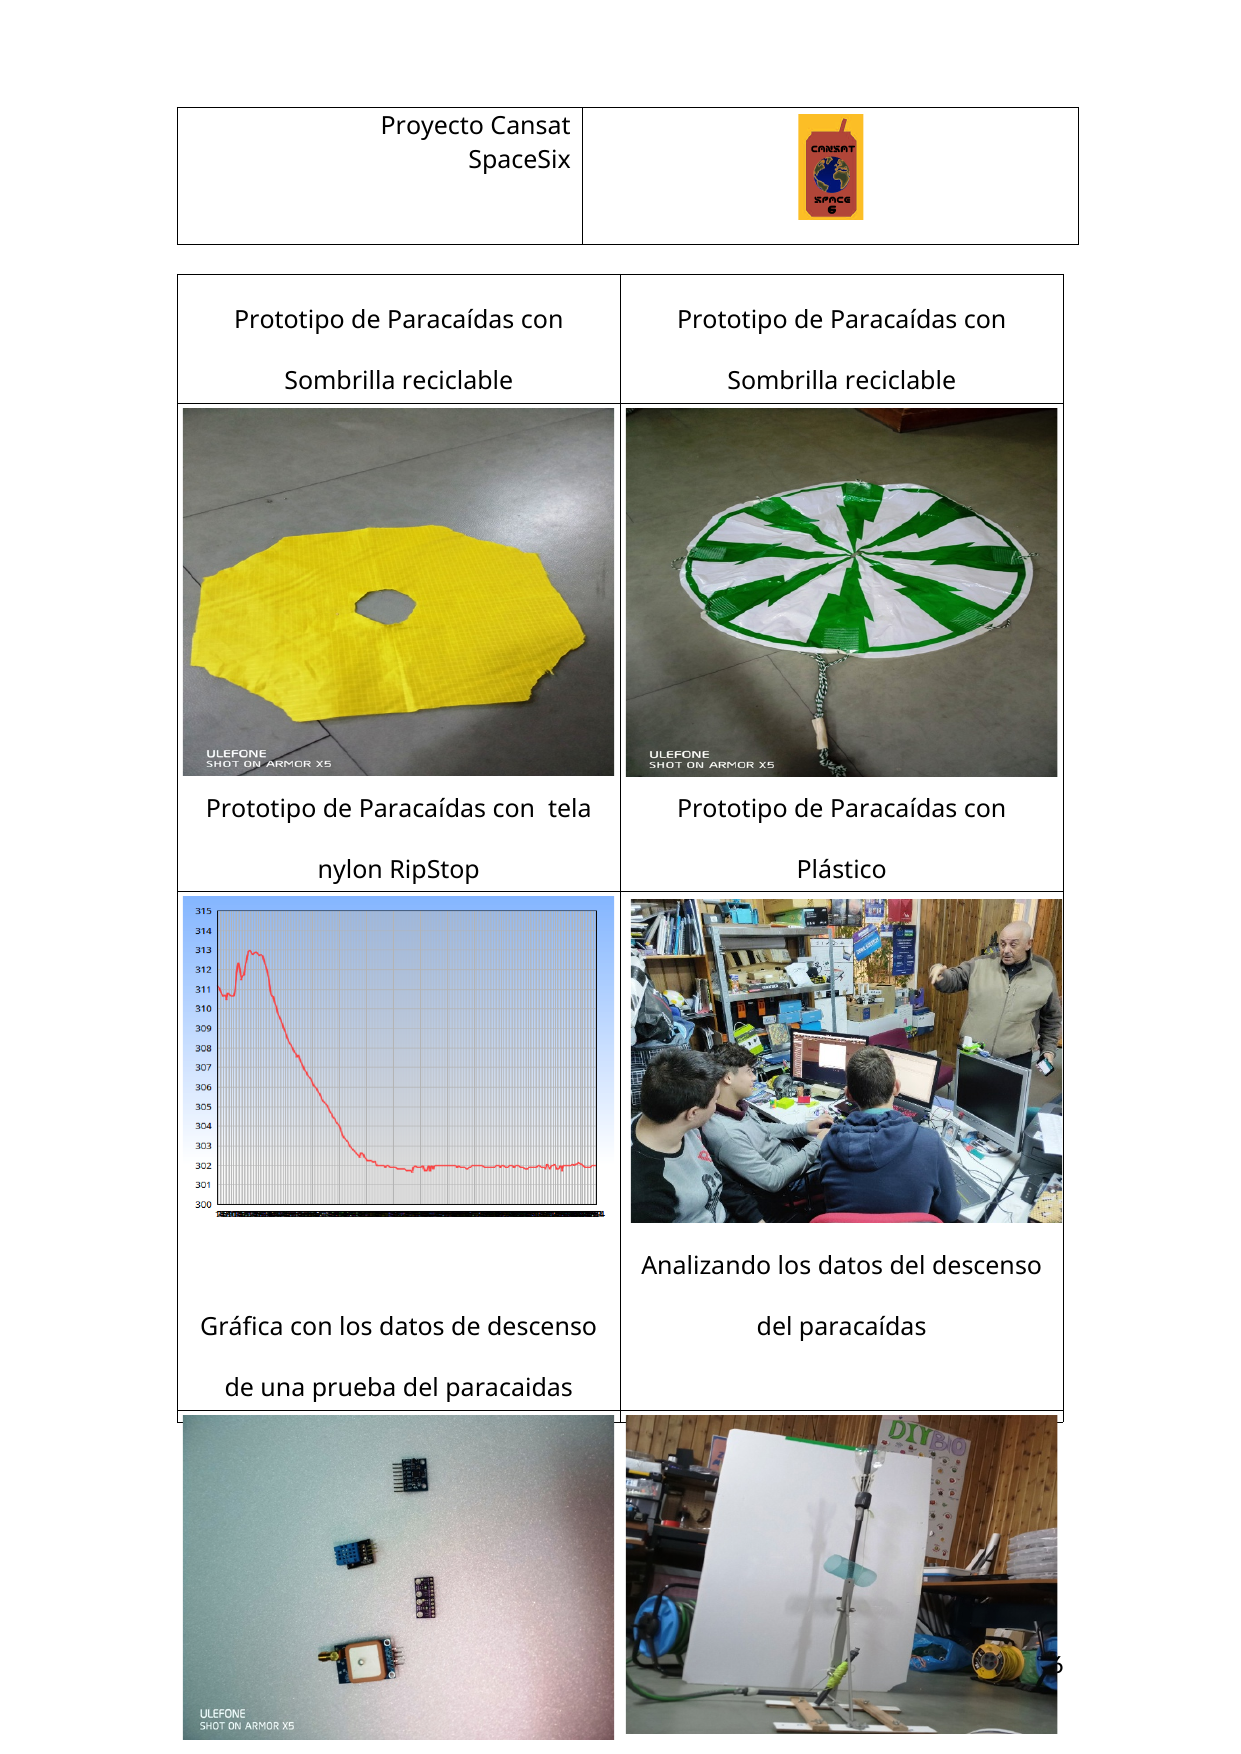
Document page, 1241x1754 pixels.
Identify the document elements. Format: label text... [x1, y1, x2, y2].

table_cell [621, 1411, 1063, 1422]
picture [630, 899, 1063, 1223]
table_cell [178, 1411, 620, 1422]
picture [625, 408, 1058, 777]
picture [182, 408, 615, 776]
picture [182, 1415, 615, 1740]
table_cell [621, 404, 1063, 408]
table_cell [621, 892, 1063, 1222]
table_cell Gráfica con los datos de descenso de una prueba del paracaidas [178, 892, 620, 1410]
table_cell Prototipo de Paracaídas con Sombrilla reciclable [621, 275, 1063, 403]
table_cell [178, 404, 620, 408]
picture [182, 896, 615, 1223]
table_cell Prototipo de Paracaídas con Sombrilla reciclable [178, 275, 620, 403]
picture [625, 1415, 1058, 1734]
table_cell Analizando los datos del descenso del paracaídas [621, 1223, 1063, 1410]
table_cell Prototipo de Paracaídas con Plástico [621, 409, 1063, 891]
table_cell Prototipo de Paracaídas con tela nylon RipStop [178, 409, 620, 891]
picture [798, 114, 864, 220]
